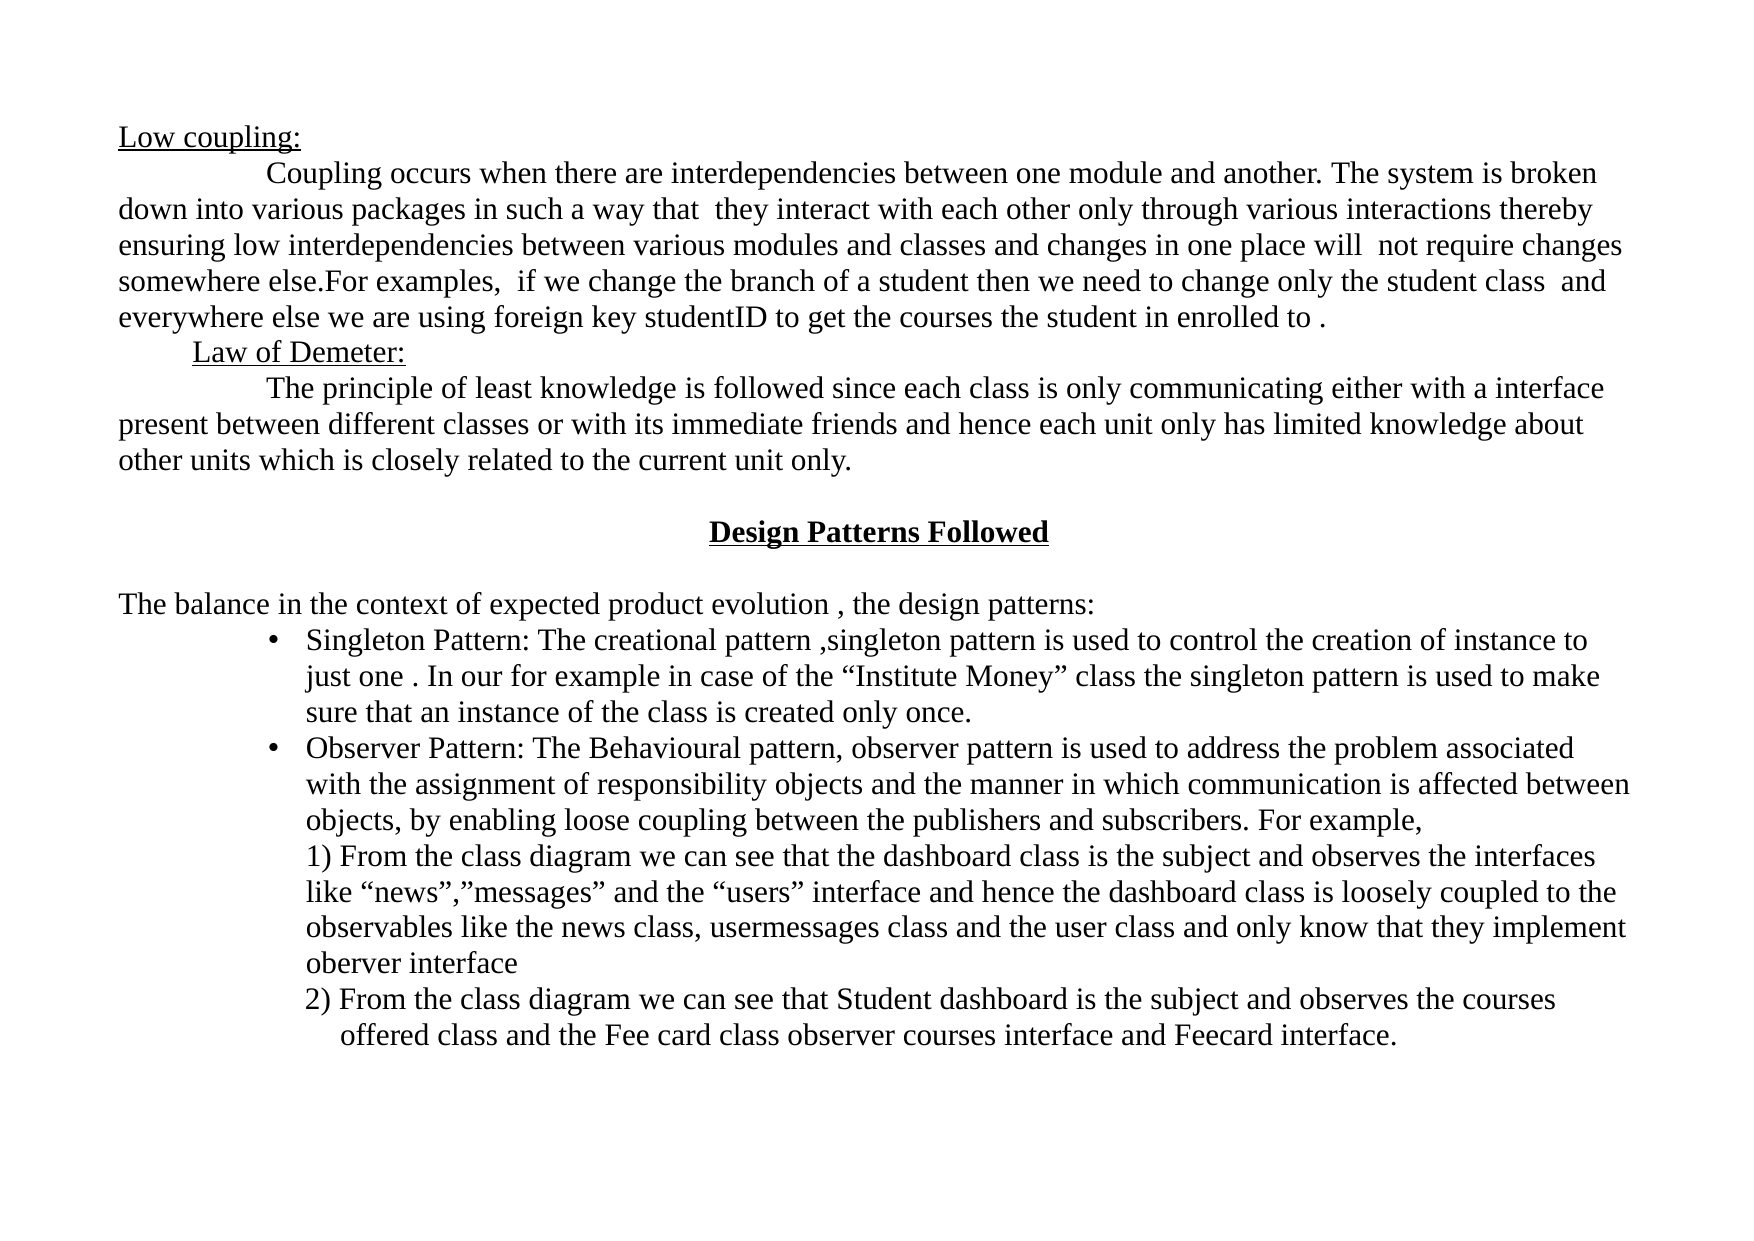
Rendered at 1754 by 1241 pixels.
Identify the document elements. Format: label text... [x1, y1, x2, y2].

text 2) From the class diagram we can see that Student dashboard is the subject and observes the courses offered class and the Fee card class observer courses interface and Feecard interface. [118, 981, 1636, 1052]
text Low coupling: [118, 118, 1636, 154]
list 1) From the class diagram we can see that the dashboard class is the subject and observes the interfaces like “news”,”messages” and the “users” interface and hence the dashboard class is loosely coupled to the observables like the news class, usermessages class and the user class and only know that they implement oberver interface [268, 837, 1636, 981]
text The balance in the context of expected product evolution , the design patterns: [118, 585, 1636, 621]
text The principle of least knowledge is followed since each class is only communicating either with a interface present between different classes or with its immediate friends and hence each unit only has limited knowledge about other units which is closely related to the current unit only. [118, 370, 1636, 477]
text Coupling occurs when there are interdependencies between one module and another. The system is broken down into various packages in such a way that they interact with each other only through various interactions thereby ensuring low interdependencies between various modules and classes and changes in one place will not require changes somewhere else.For examples, if we change the branch of a student then we need to change only the student class and everywhere else we are using foreign key studentID to get the courses the student in enrolled to . [118, 154, 1636, 334]
text Design Patterns Followed [118, 513, 1636, 549]
list Observer Pattern: The Behavioural pattern, observer pattern is used to address the problem associated with the assignment of responsibility objects and the manner in which communication is affected between objects, by enabling loose coupling between the publishers and subscribers. For example, [268, 729, 1636, 837]
list Singleton Pattern: The creational pattern ,singleton pattern is used to control the creation of instance to just one . In our for example in case of the “Institute Money” class the singleton pattern is used to make sure that an instance of the class is created only once. [268, 621, 1636, 729]
text Law of Demeter: [118, 334, 1636, 370]
